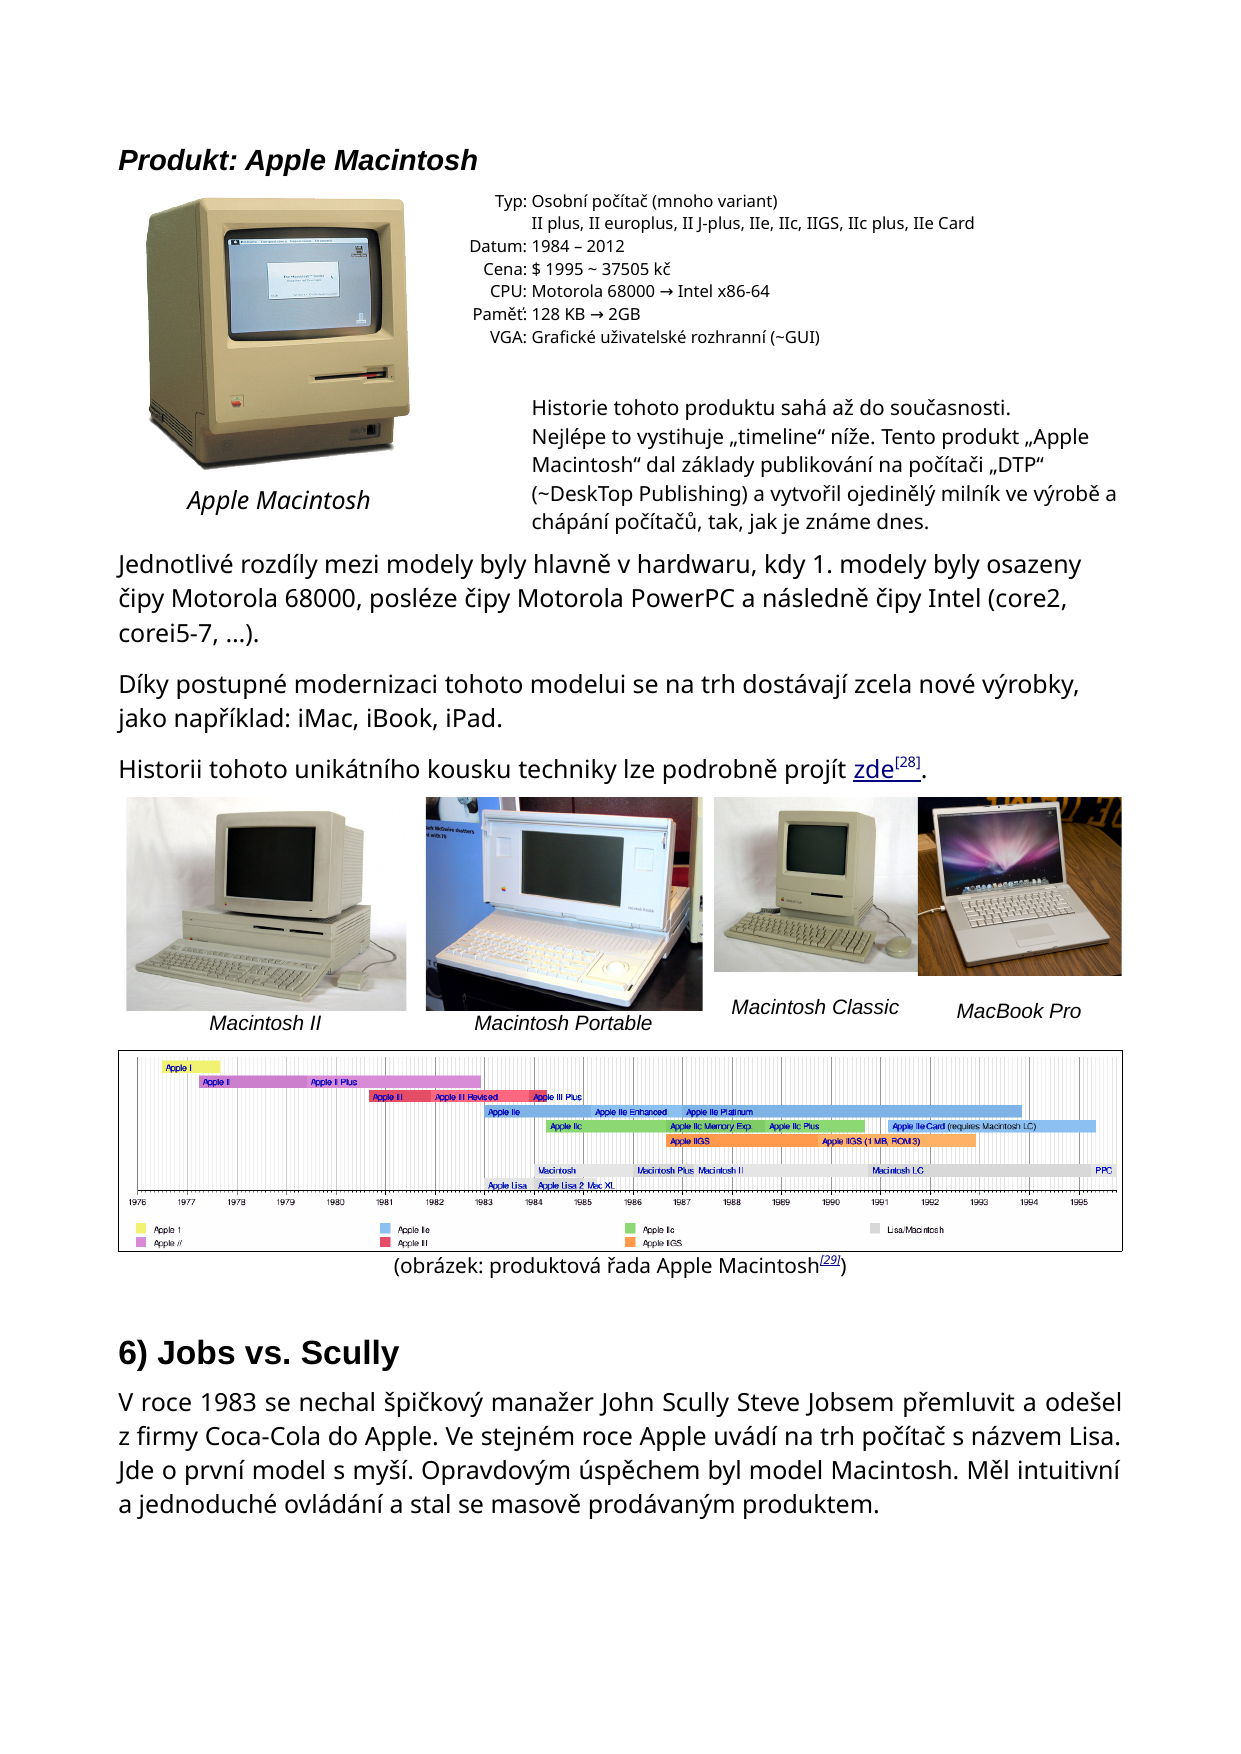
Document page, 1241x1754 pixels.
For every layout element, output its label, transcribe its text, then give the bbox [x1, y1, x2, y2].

table_header MacBook Pro [918, 976, 1122, 1034]
subtitle Produkt: Apple Macintosh [118, 143, 1122, 177]
table_cell Paměť: [443, 303, 531, 325]
picture [121, 1053, 1119, 1249]
picture [714, 797, 1122, 976]
table_cell VGA: [443, 325, 531, 536]
table_header Osobní počítač (mnoho variant) II plus, II europlus, II J-plus, IIe, IIc, IIGS, IIc plus, IIe Card [531, 189, 1122, 234]
text Jednotlivé rozdíly mezi modely byly hlavně v hardwaru, kdy 1. modely byly osazeny čipy Motorola 68000, posléze čipy Motorola PowerPC a následně čipy Intel (core2, corei5-7, …). [118, 547, 1122, 649]
table_cell 1984 – 2012 [531, 235, 1122, 257]
table_cell 128 KB → 2GB [531, 303, 1122, 325]
text Díky postupné modernizaci tohoto modelui se na trh dostávají zcela nové výrobky, jako například: iMac, iBook, iPad. [118, 666, 1122, 734]
table_cell Grafické uživatelské rozhranní (~GUI) Historie tohoto produktu sahá až do současnosti. Nejlépe to vystihuje „timeline“ níže. Tento produkt „Apple Macintosh“ dal základy publikování na počítači „DTP“ (~DeskTop Publishing) a vytvořil ojedinělý milník ve výrobě a chápání počítačů, tak, jak je známe dnes. [531, 325, 1122, 536]
table_cell Datum: [443, 235, 531, 257]
table_header Macintosh II [118, 797, 414, 1034]
table_cell $ 1995 ~ 37505 kč [531, 257, 1122, 280]
table_header Typ: [443, 189, 531, 234]
picture [425, 797, 703, 1011]
subtitle 6) Jobs vs. Scully [118, 1333, 1122, 1372]
text Historii tohoto unikátního kousku techniky lze podrobně projít zde[28]. [118, 752, 1122, 786]
table_header Macintosh Portable [415, 797, 714, 1034]
subtitle [118, 1034, 1122, 1050]
text V roce 1983 se nechal špičkový manažer John Scully Steve Jobsem přemluvit a odešel z firmy Coca-Cola do Apple. Ve stejném roce Apple uvádí na trh počítač s názvem Lisa. Jde o první model s myší. Opravdovým úspěchem byl model Macintosh. Měl intuitivní a jednoduché ovládání a stal se masově prodávaným produktem. [118, 1384, 1122, 1520]
subtitle (obrázek: produktová řada Apple Macintosh[29]) [118, 1252, 1122, 1279]
table_cell CPU: [443, 280, 531, 303]
subtitle [119, 1051, 1122, 1251]
table_header Apple Macintosh [118, 189, 443, 536]
table_header Macintosh Classic [714, 972, 918, 1034]
picture [139, 189, 422, 477]
picture [126, 797, 407, 1011]
table_cell Motorola 68000 → Intel x86-64 [531, 280, 1122, 303]
table_cell Cena: [443, 257, 531, 280]
